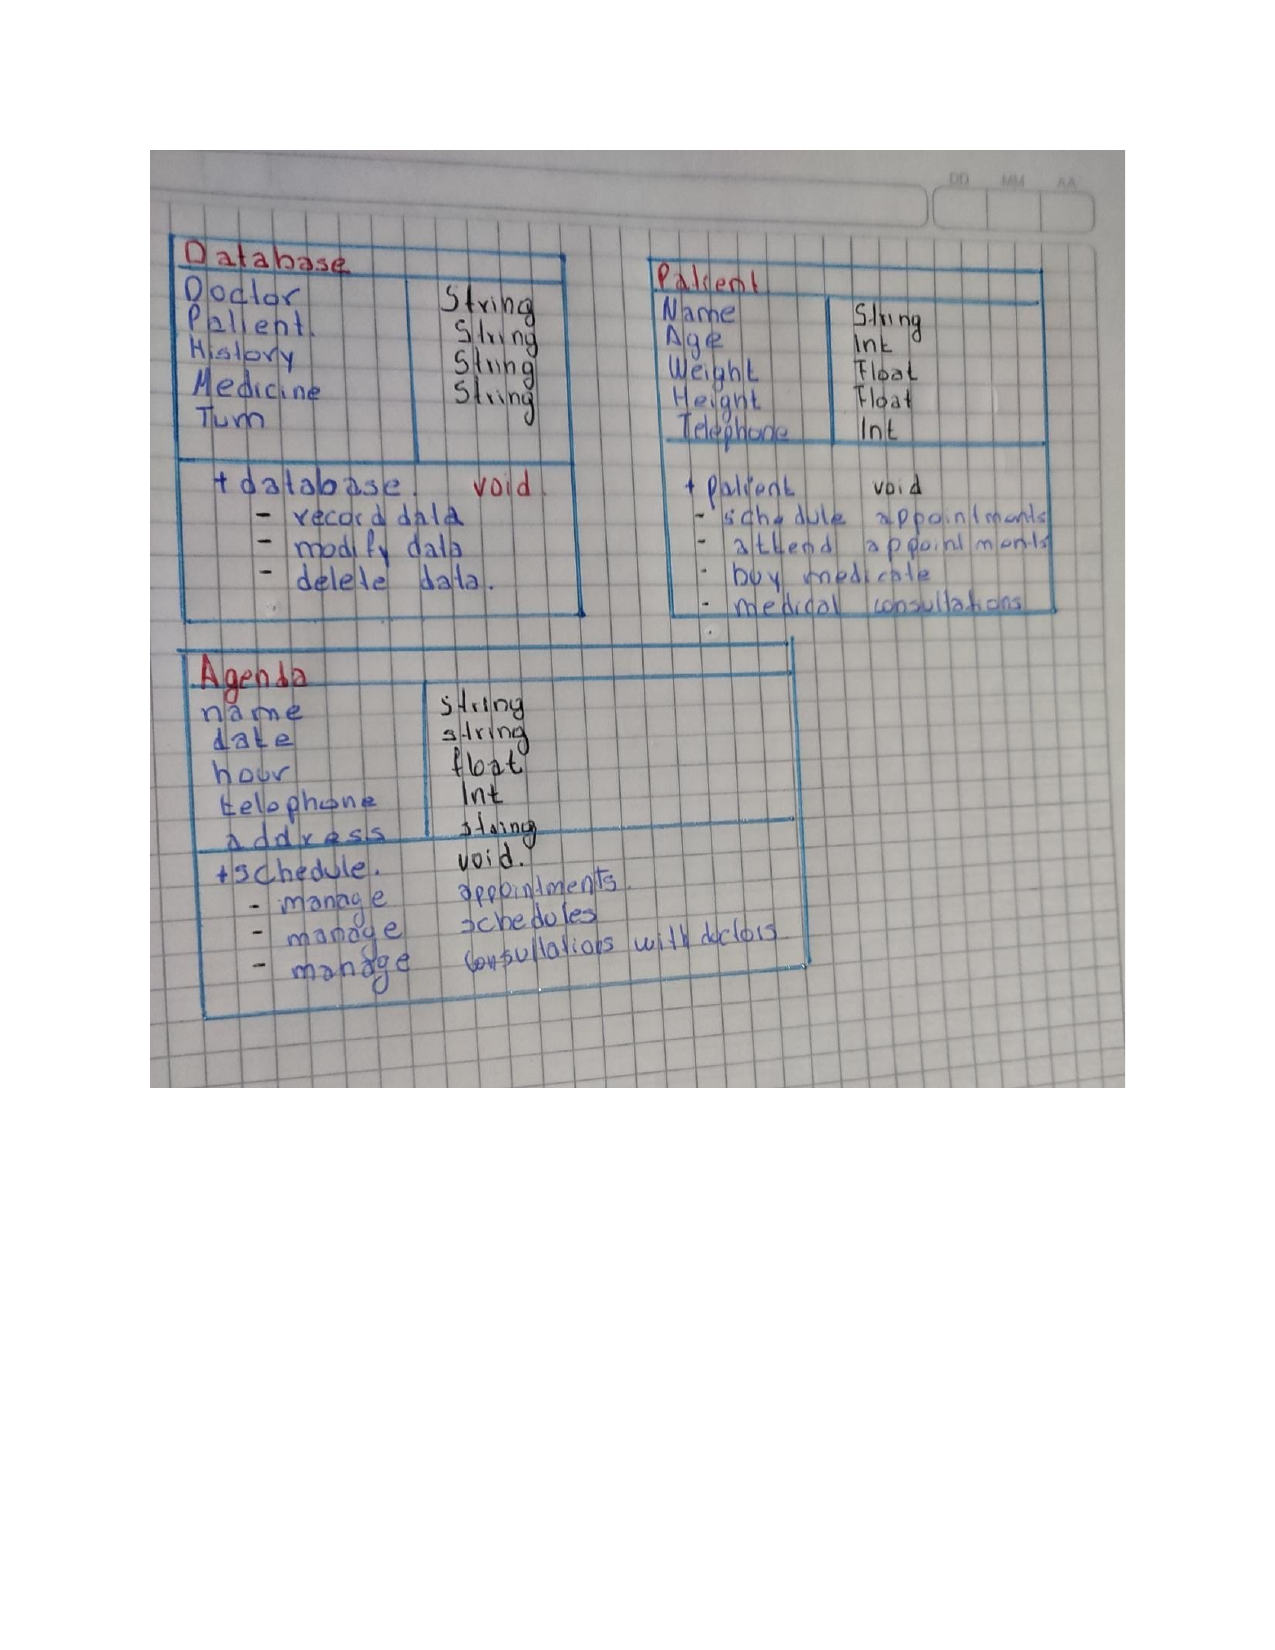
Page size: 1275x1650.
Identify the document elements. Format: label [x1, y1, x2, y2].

picture [150, 150, 1125, 1088]
